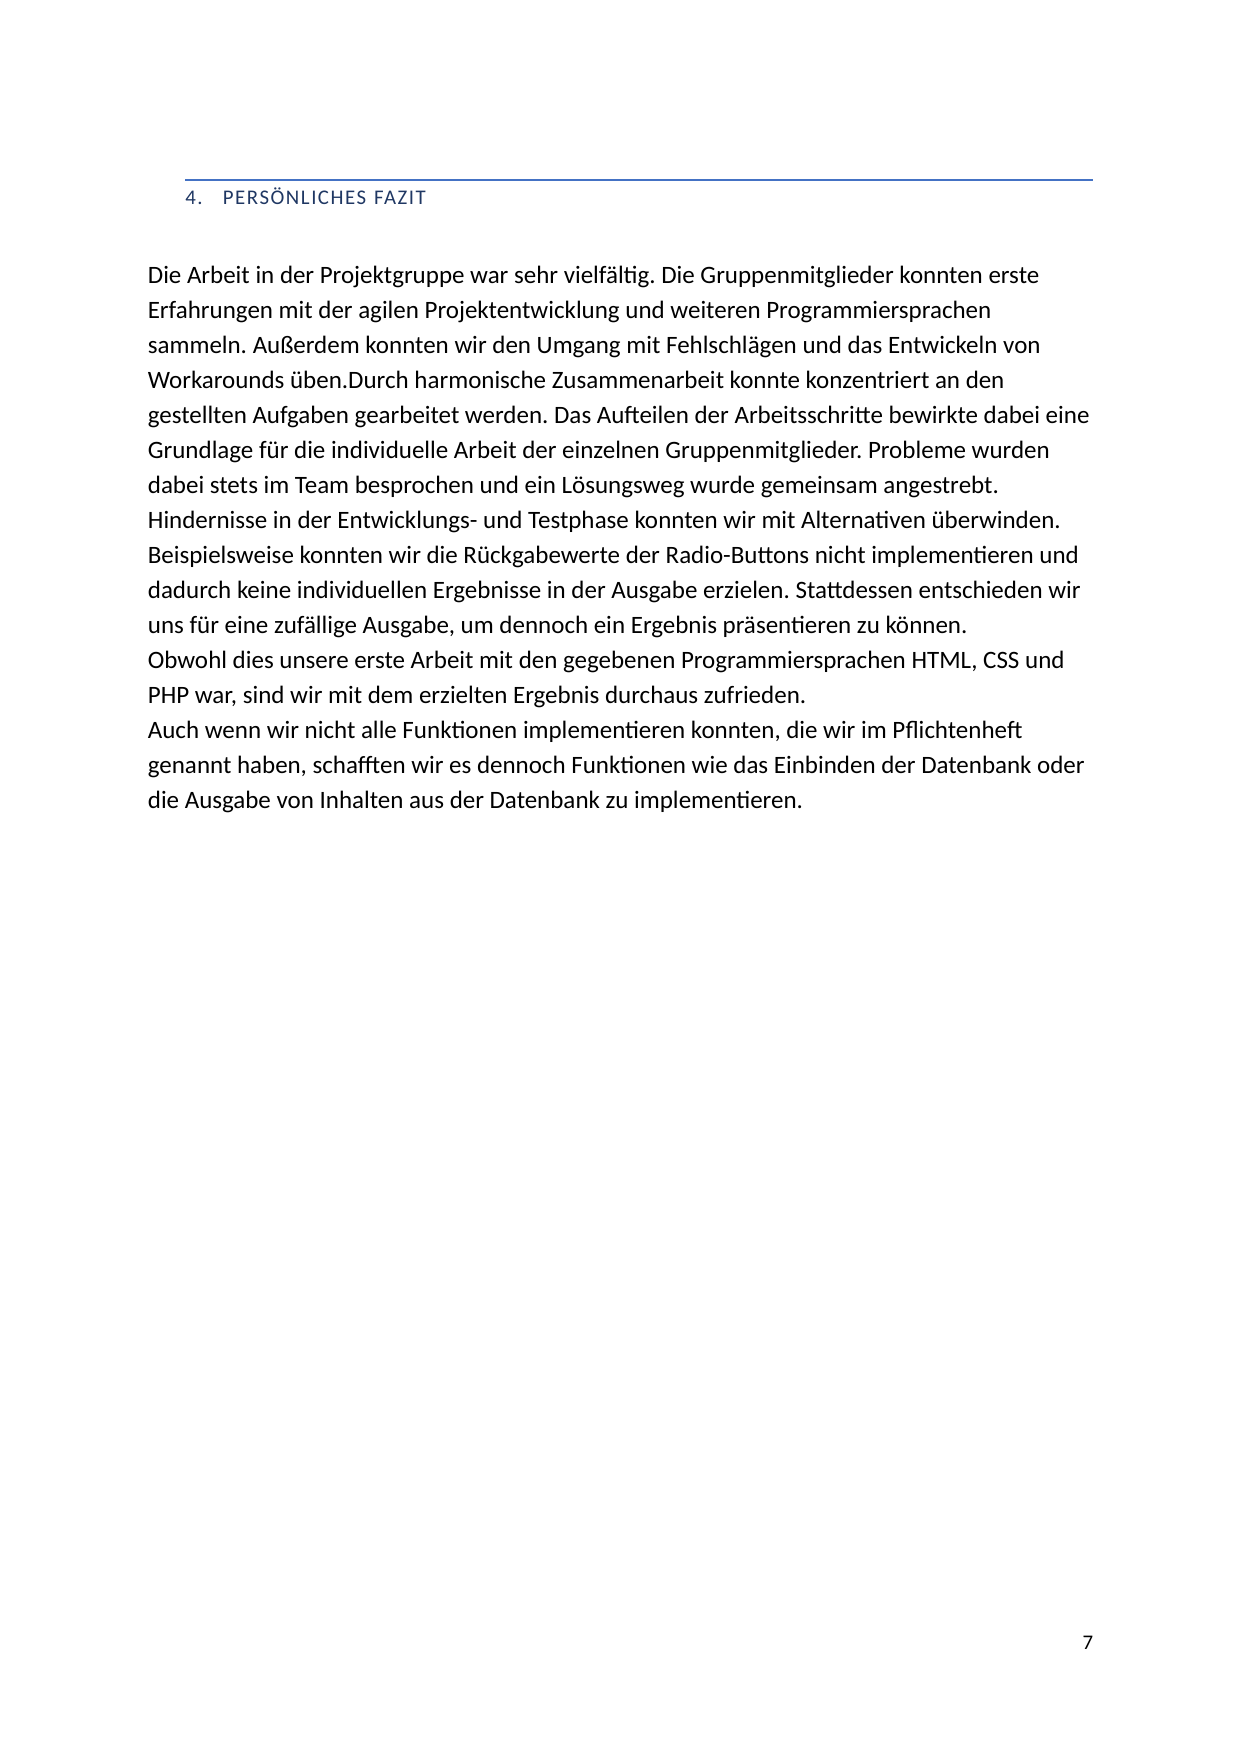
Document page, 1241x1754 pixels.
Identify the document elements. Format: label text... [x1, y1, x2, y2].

text Die Arbeit in der Projektgruppe war sehr vielfältig. Die Gruppenmitglieder konnten erste Erfahrungen mit der agilen Projektentwicklung und weiteren Programmiersprachen sammeln. Außerdem konnten wir den Umgang mit Fehlschlägen und das Entwickeln von Workarounds üben.Durch harmonische Zusammenarbeit konnte konzentriert an den gestellten Aufgaben gearbeitet werden. Das Aufteilen der Arbeitsschritte bewirkte dabei eine Grundlage für die individuelle Arbeit der einzelnen Gruppenmitglieder. Probleme wurden dabei stets im Team besprochen und ein Lösungsweg wurde gemeinsam angestrebt. Hindernisse in der Entwicklungs- und Testphase konnten wir mit Alternativen überwinden. Beispielsweise konnten wir die Rückgabewerte der Radio-Buttons nicht implementieren und dadurch keine individuellen Ergebnisse in der Ausgabe erzielen. Stattdessen entschieden wir uns für eine zufällige Ausgabe, um dennoch ein Ergebnis präsentieren zu können. Obwohl dies unsere erste Arbeit mit den gegebenen Programmiersprachen HTML, CSS und PHP war, sind wir mit dem erzielten Ergebnis durchaus zufrieden. Auch wenn wir nicht alle Funktionen implementieren konnten, die wir im Pflichtenheft genannt haben, schafften wir es dennoch Funktionen wie das Einbinden der Datenbank oder die Ausgabe von Inhalten aus der Datenbank zu implementieren. [148, 224, 1093, 815]
subtitle persönliches Fazit [185, 181, 1093, 210]
